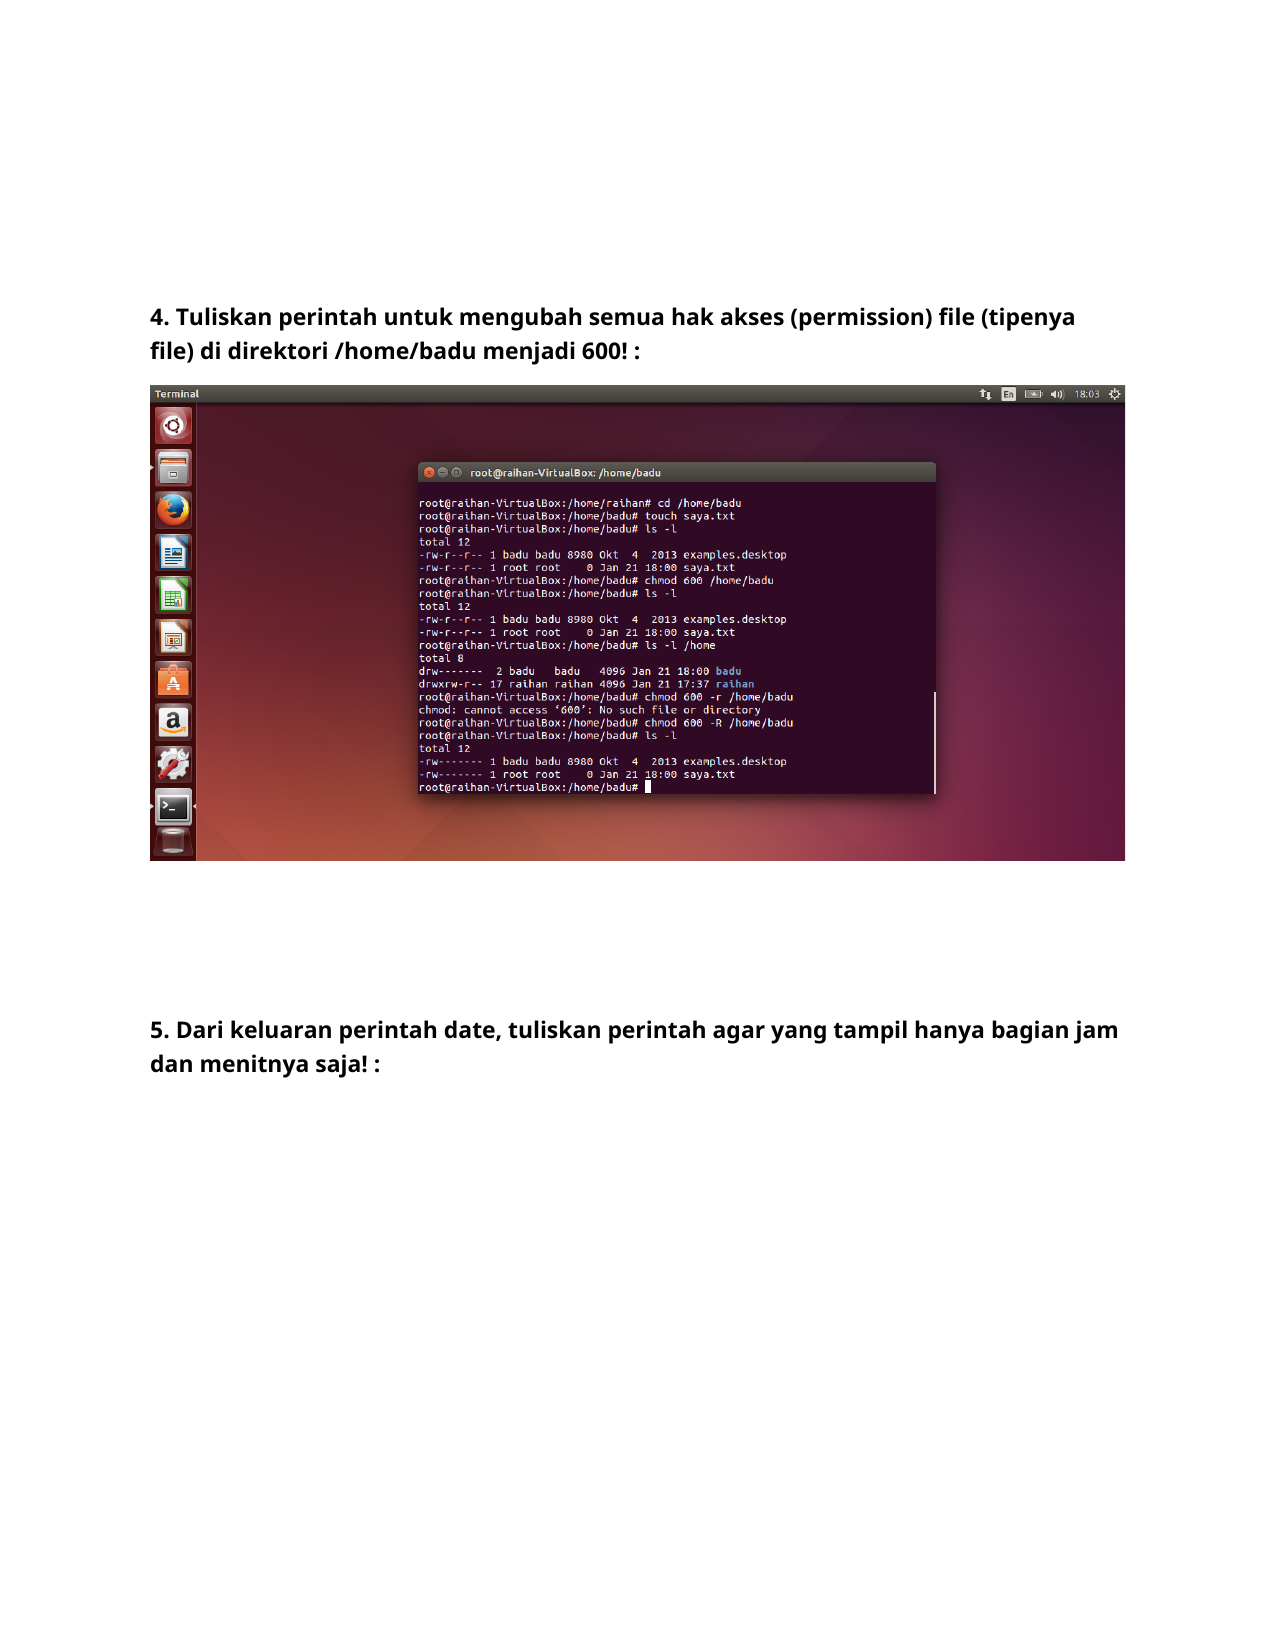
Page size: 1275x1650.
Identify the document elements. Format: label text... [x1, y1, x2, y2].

picture [150, 385, 1125, 861]
text 4. Tuliskan perintah untuk mengubah semua hak akses (permission) file (tipenya file) di direktori /home/badu menjadi 600! : [150, 301, 1125, 366]
text 5. Dari keluaran perintah date, tuliskan perintah agar yang tampil hanya bagian jam dan menitnya saja! : [150, 1014, 1125, 1079]
